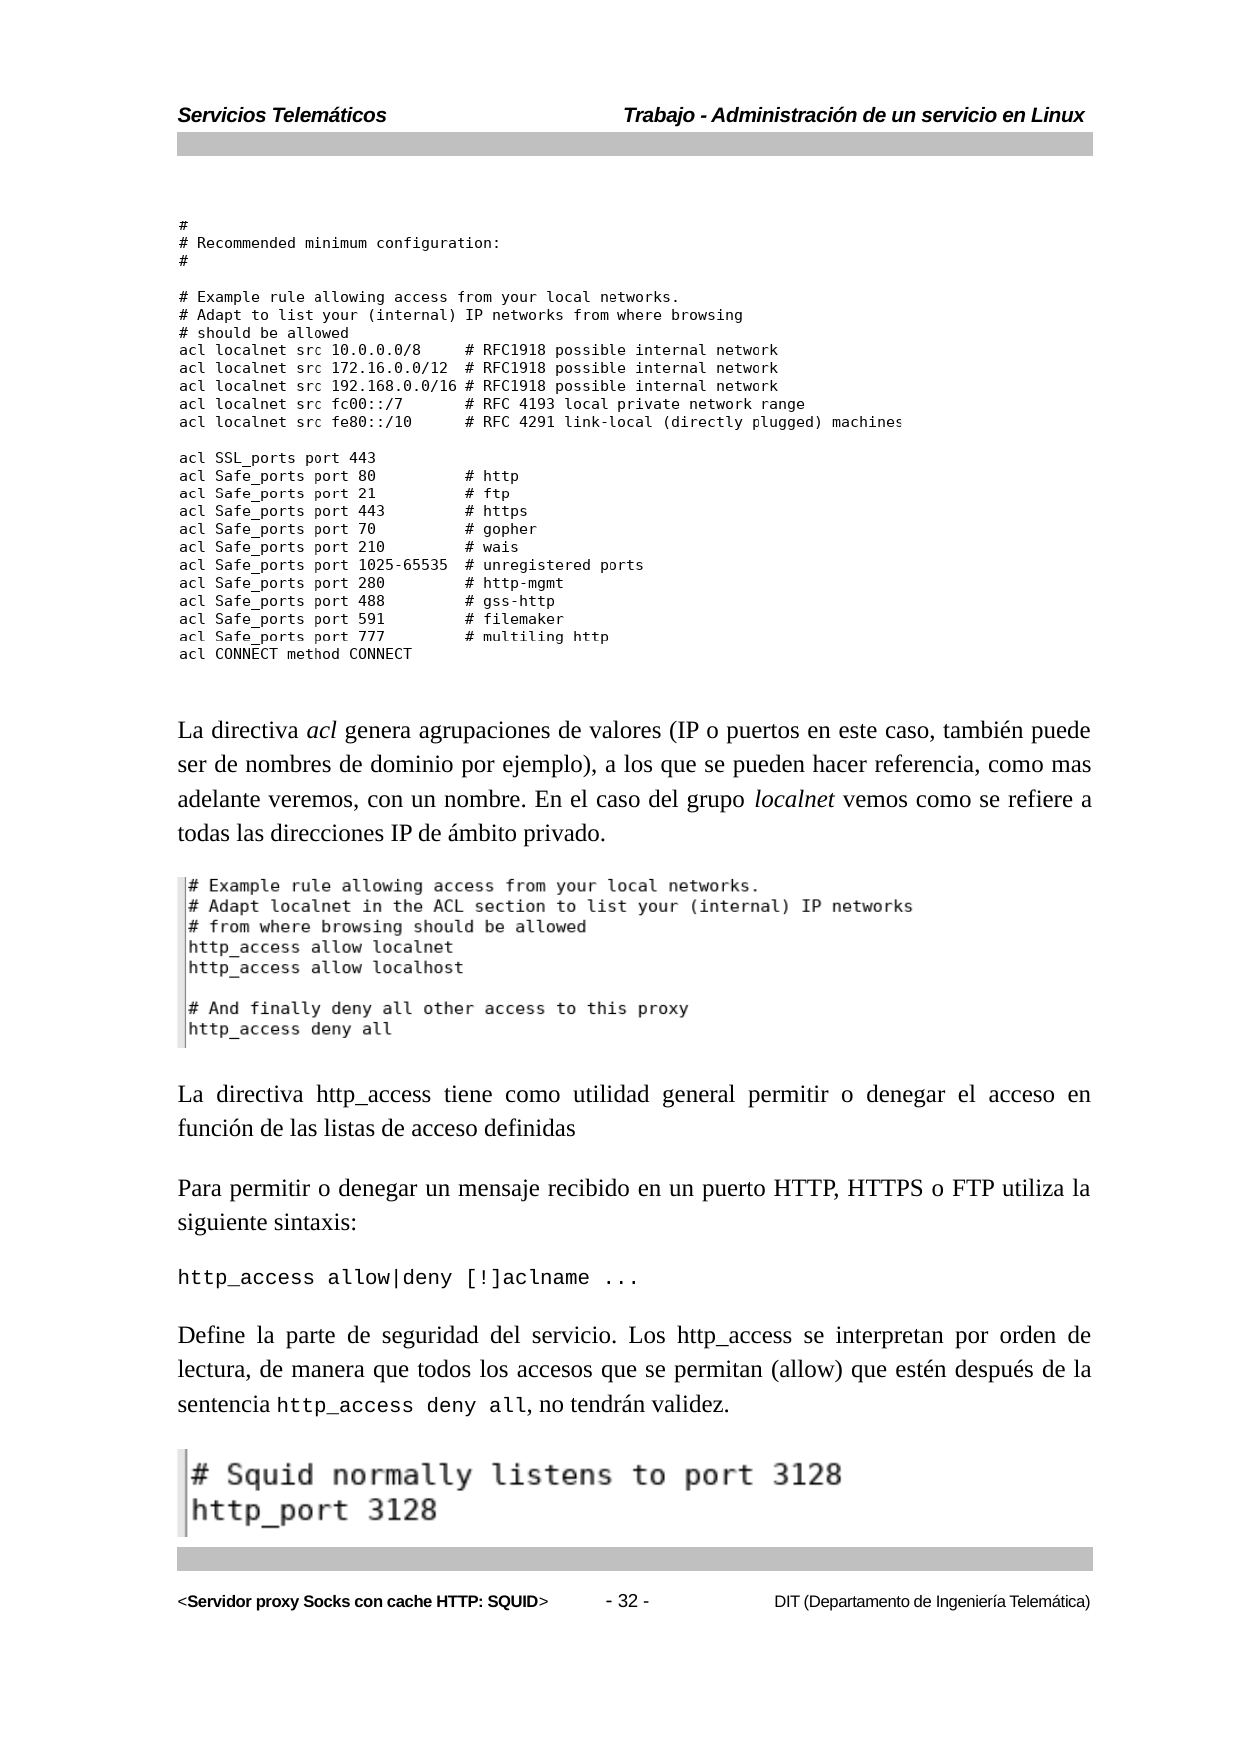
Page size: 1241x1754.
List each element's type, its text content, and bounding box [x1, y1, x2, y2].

text La directiva http_access tiene como utilidad general permitir o denegar el acceso en función de las listas de acceso definidas [177, 1079, 1093, 1142]
text Para permitir o denegar un mensaje recibido en un puerto HTTP, HTTPS o FTP utiliza la siguiente sintaxis: [177, 1173, 1093, 1236]
text Define la parte de seguridad del servicio. Los http_access se interpretan por orden de lectura, de manera que todos los accesos que se permitan (allow) que estén después de la sentencia http_access deny all, no tendrán validez. [177, 1320, 1093, 1418]
text http_access allow|deny [!]aclname ... [177, 1267, 1093, 1290]
text La directiva acl genera agrupaciones de valores (IP o puertos en este caso, también puede ser de nombres de dominio por ejemplo), a los que se pueden hacer referencia, como mas adelante veremos, con un nombre. En el caso del grupo localnet vemos como se refiere a todas las direcciones IP de ámbito privado. [177, 715, 1093, 847]
